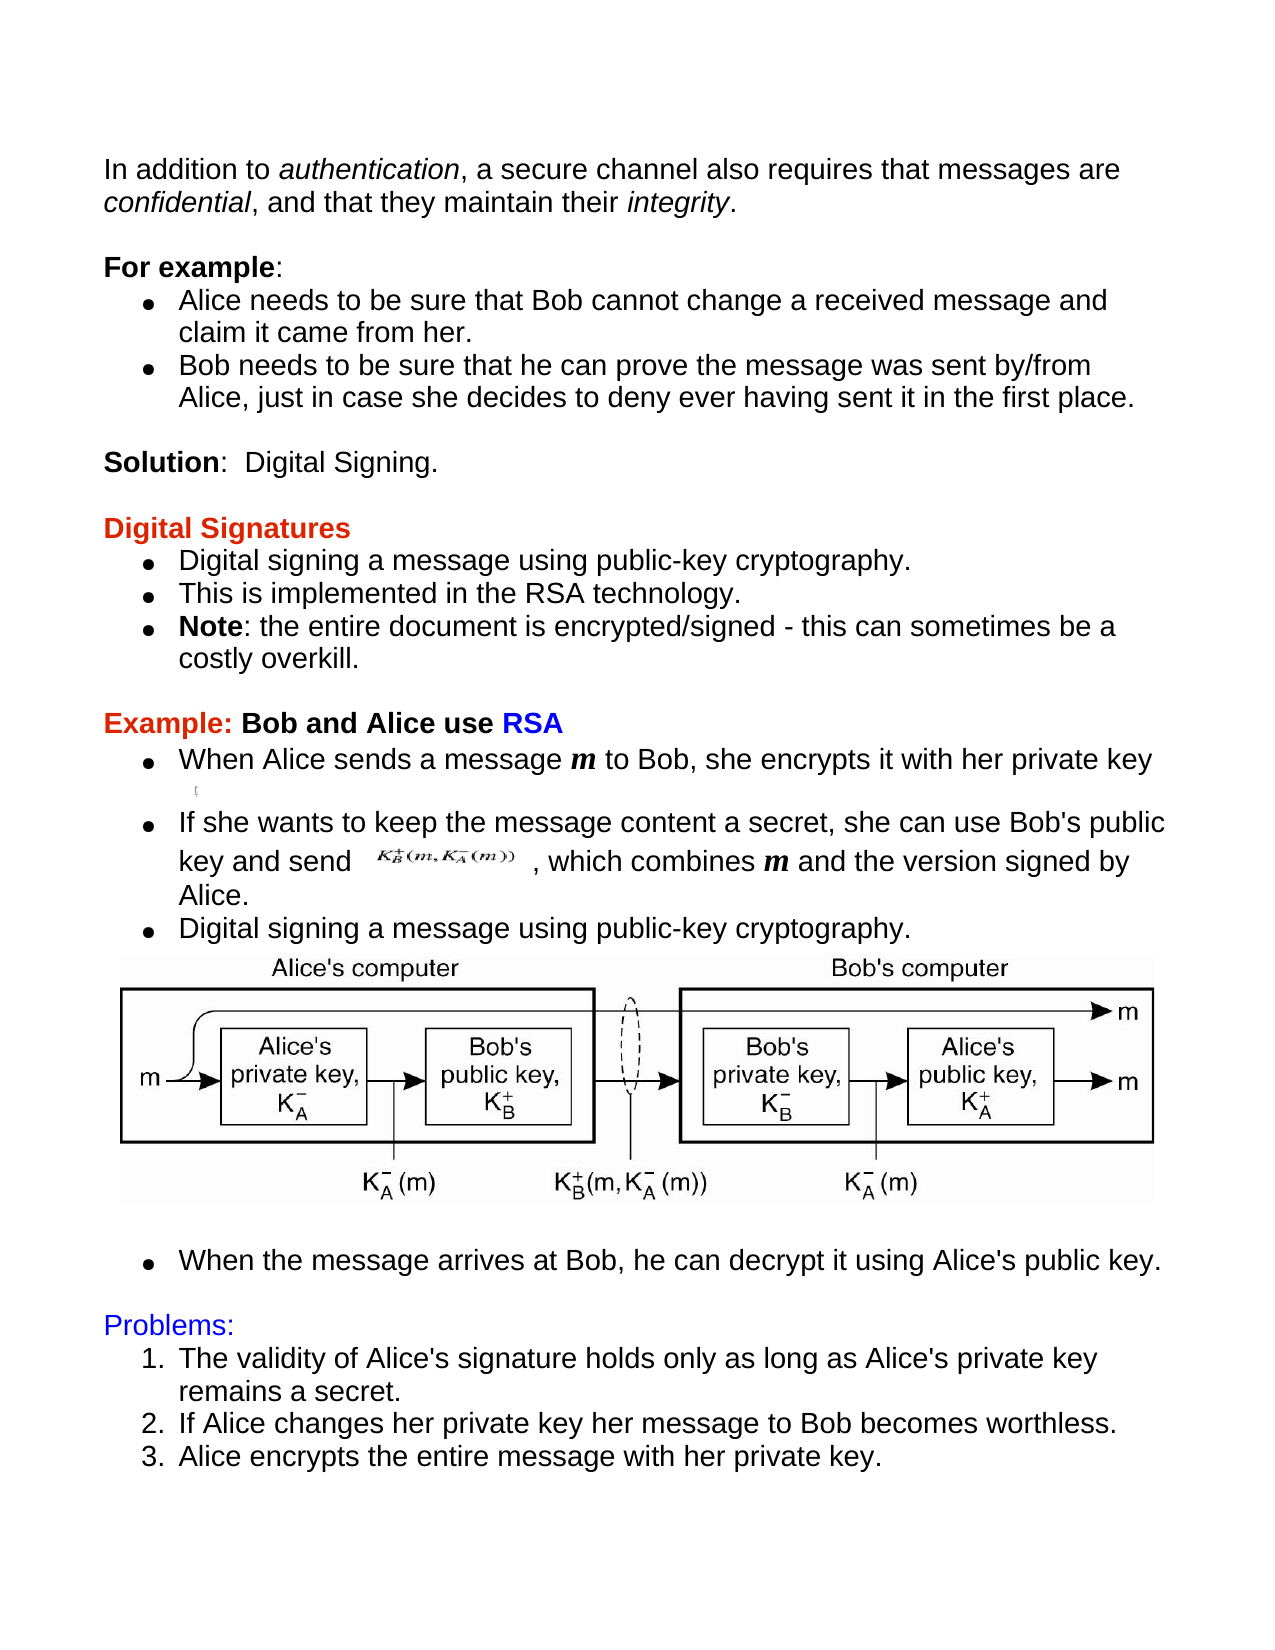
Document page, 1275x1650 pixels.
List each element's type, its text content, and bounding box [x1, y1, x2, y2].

list Note: the entire document is encrypted/signed - this can sometimes be a costly overkill. [141, 609, 1172, 675]
list Alice needs to be sure that Bob cannot change a received message and claim it came from her. [141, 283, 1172, 349]
list Bob needs to be sure that he can prove the message was sent by/from Alice, just in case she decides to deny ever having sent it in the first place. [141, 349, 1172, 414]
list If she wants to keep the message content a secret, she can use Bob's public key and send , which combines m and the version signed by Alice. [141, 806, 1172, 912]
text Example: Bob and Alice use RSA [103, 707, 1172, 740]
picture [376, 848, 516, 863]
picture [120, 953, 1155, 1203]
list When the message arrives at Bob, he can decrypt it using Alice's public key. [141, 1244, 1172, 1277]
list If Alice changes her private key her message to Bob becomes worthless. [141, 1407, 1172, 1440]
text Digital Signatures [103, 512, 1172, 544]
list Digital signing a message using public-key cryptography. [141, 544, 1172, 577]
list The validity of Alice's signature holds only as long as Alice's private key remains a secret. [141, 1342, 1172, 1407]
text For example: [103, 251, 1172, 283]
list When Alice sends a message m to Bob, she encrypts it with her private key [141, 740, 1172, 806]
list Digital signing a message using public-key cryptography. [141, 912, 1172, 944]
text In addition to authentication, a secure channel also requires that messages are confidential, and that they maintain their integrity. [103, 153, 1172, 218]
text Solution: Digital Signing. [103, 446, 1172, 479]
list Alice encrypts the entire message with her private key. [141, 1440, 1172, 1472]
list This is implemented in the RSA technology. [141, 577, 1172, 609]
text Problems: [103, 1309, 1172, 1342]
picture [194, 785, 198, 798]
